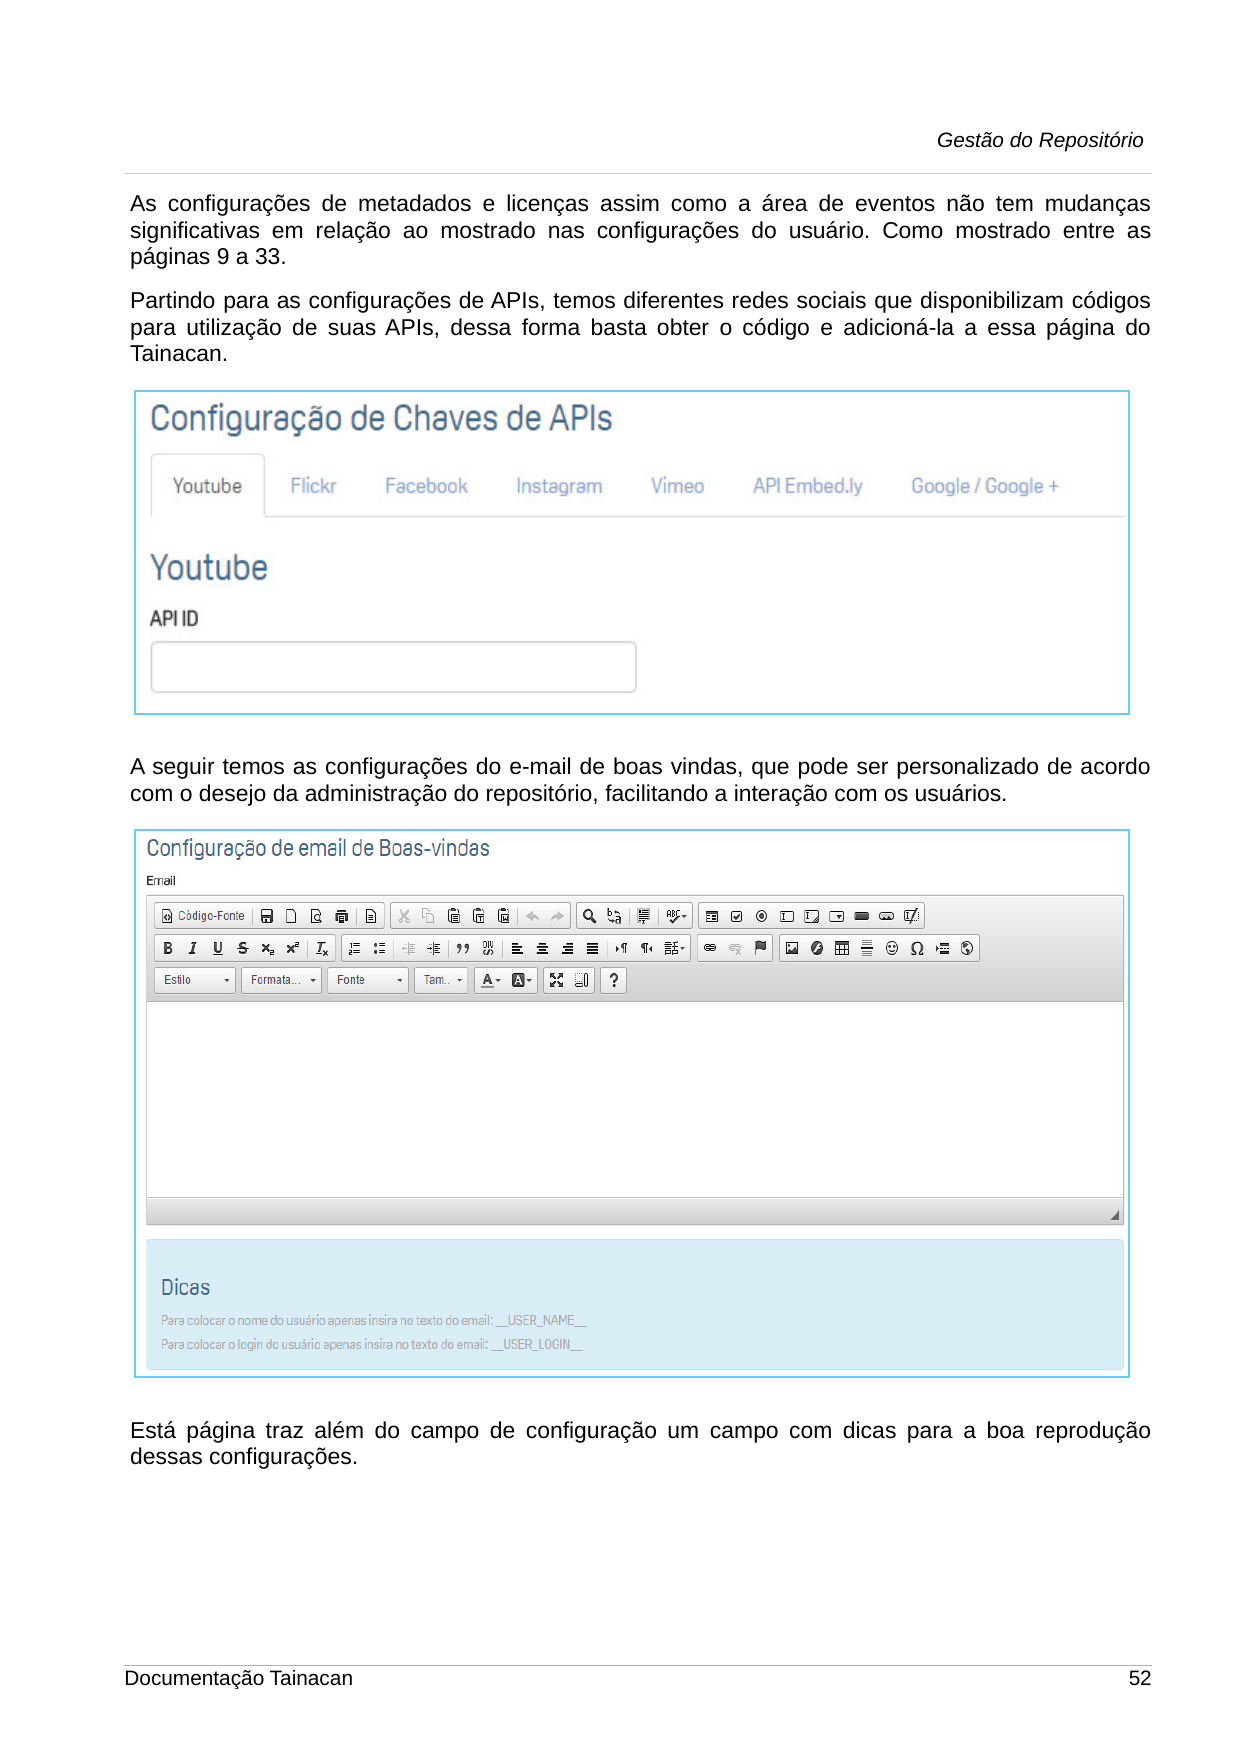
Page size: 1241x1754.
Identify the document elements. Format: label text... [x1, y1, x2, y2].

table_header Gestão do Repositório [124, 123, 1152, 172]
picture [138, 834, 1126, 1374]
picture [138, 394, 1126, 710]
text As configurações de metadados e licenças assim como a área de eventos não tem mudanças significativas em relação ao mostrado nas configurações do usuário. Como mostrado entre as páginas 9 a 33. [130, 190, 1152, 269]
text A seguir temos as configurações do e-mail de boas vindas, que pode ser personalizado de acordo com o desejo da administração do repositório, facilitando a interação com os usuários. [130, 384, 1152, 806]
text Está página traz além do campo de configuração um campo com dicas para a boa reprodução dessas configurações. [130, 823, 1152, 1469]
text Partindo para as configurações de APIs, temos diferentes redes sociais que disponibilizam códigos para utilização de suas APIs, dessa forma basta obter o código e adicioná-la a essa página do Tainacan. [130, 287, 1152, 366]
